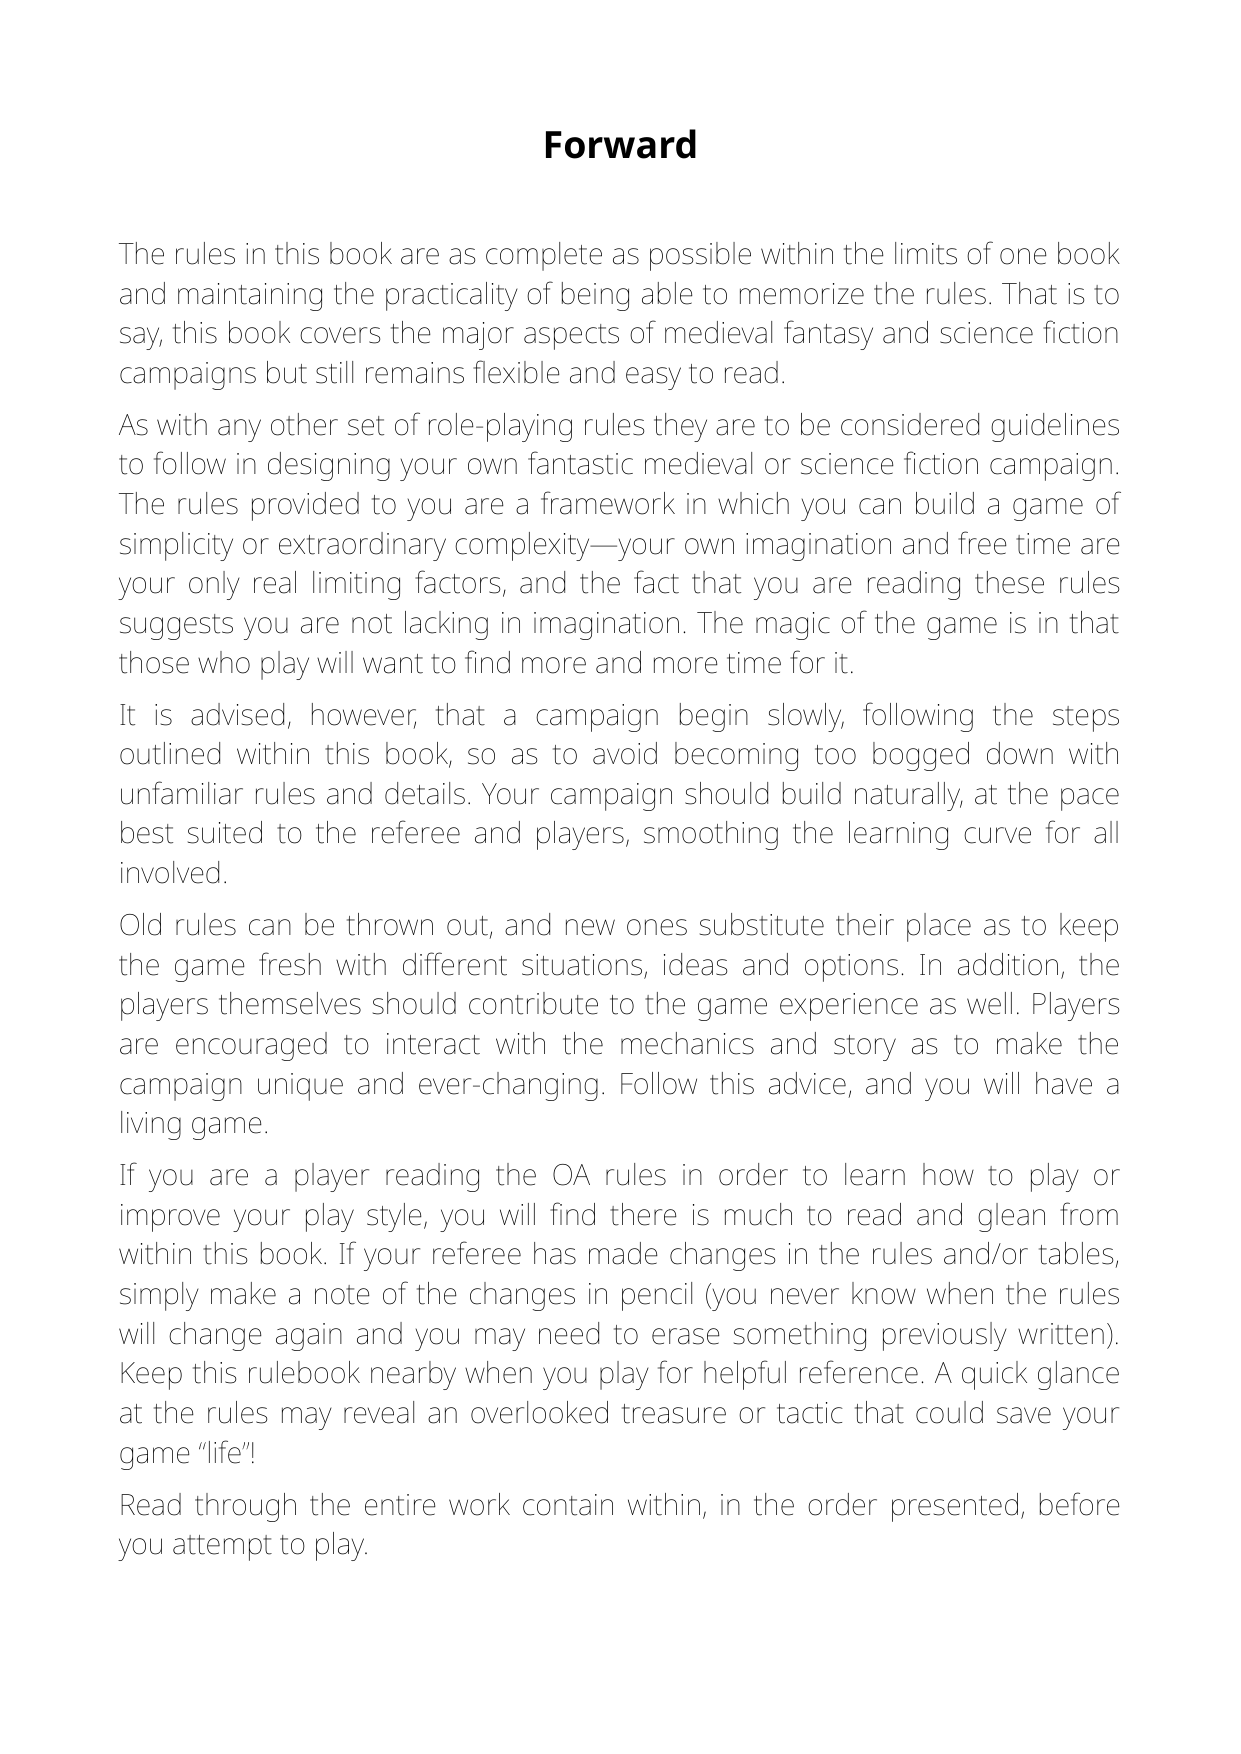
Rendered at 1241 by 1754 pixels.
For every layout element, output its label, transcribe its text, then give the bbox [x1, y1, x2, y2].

text As with any other set of role-playing rules they are to be considered guidelines to follow in designing your own fantastic medieval or science fiction campaign. The rules provided to you are a framework in which you can build a game of simplicity or extraordinary complexity—your own imagination and free time are your only real limiting factors, and the fact that you are reading these rules suggests you are not lacking in imagination. The magic of the game is in that those who play will want to find more and more time for it. [118, 404, 1122, 682]
text Forward [118, 118, 1122, 169]
text Read through the entire work contain within, in the order presented, before you attempt to play. [118, 1484, 1122, 1563]
text The rules in this book are as complete as possible within the limits of one book and maintaining the practicality of being able to memorize the rules. That is to say, this book covers the major aspects of medieval fantasy and science fiction campaigns but still remains flexible and easy to read. [118, 233, 1122, 392]
text It is advised, however, that a campaign begin slowly, following the steps outlined within this book, so as to avoid becoming too bogged down with unfamiliar rules and details. Your campaign should build naturally, at the pace best suited to the referee and players, smoothing the learning curve for all involved. [118, 694, 1122, 892]
text If you are a player reading the OA rules in order to learn how to play or improve your play style, you will find there is much to read and glean from within this book. If your referee has made changes in the rules and/or tables, simply make a note of the changes in pencil (you never know when the rules will change again and you may need to erase something previously written). Keep this rulebook nearby when you play for helpful reference. A quick glance at the rules may reveal an overlooked treasure or tactic that could save your game “life”! [118, 1154, 1122, 1472]
text Old rules can be thrown out, and new ones substitute their place as to keep the game fresh with different situations, ideas and options. In addition, the players themselves should contribute to the game experience as well. Players are encouraged to interact with the mechanics and story as to make the campaign unique and ever-changing. Follow this advice, and you will have a living game. [118, 904, 1122, 1142]
